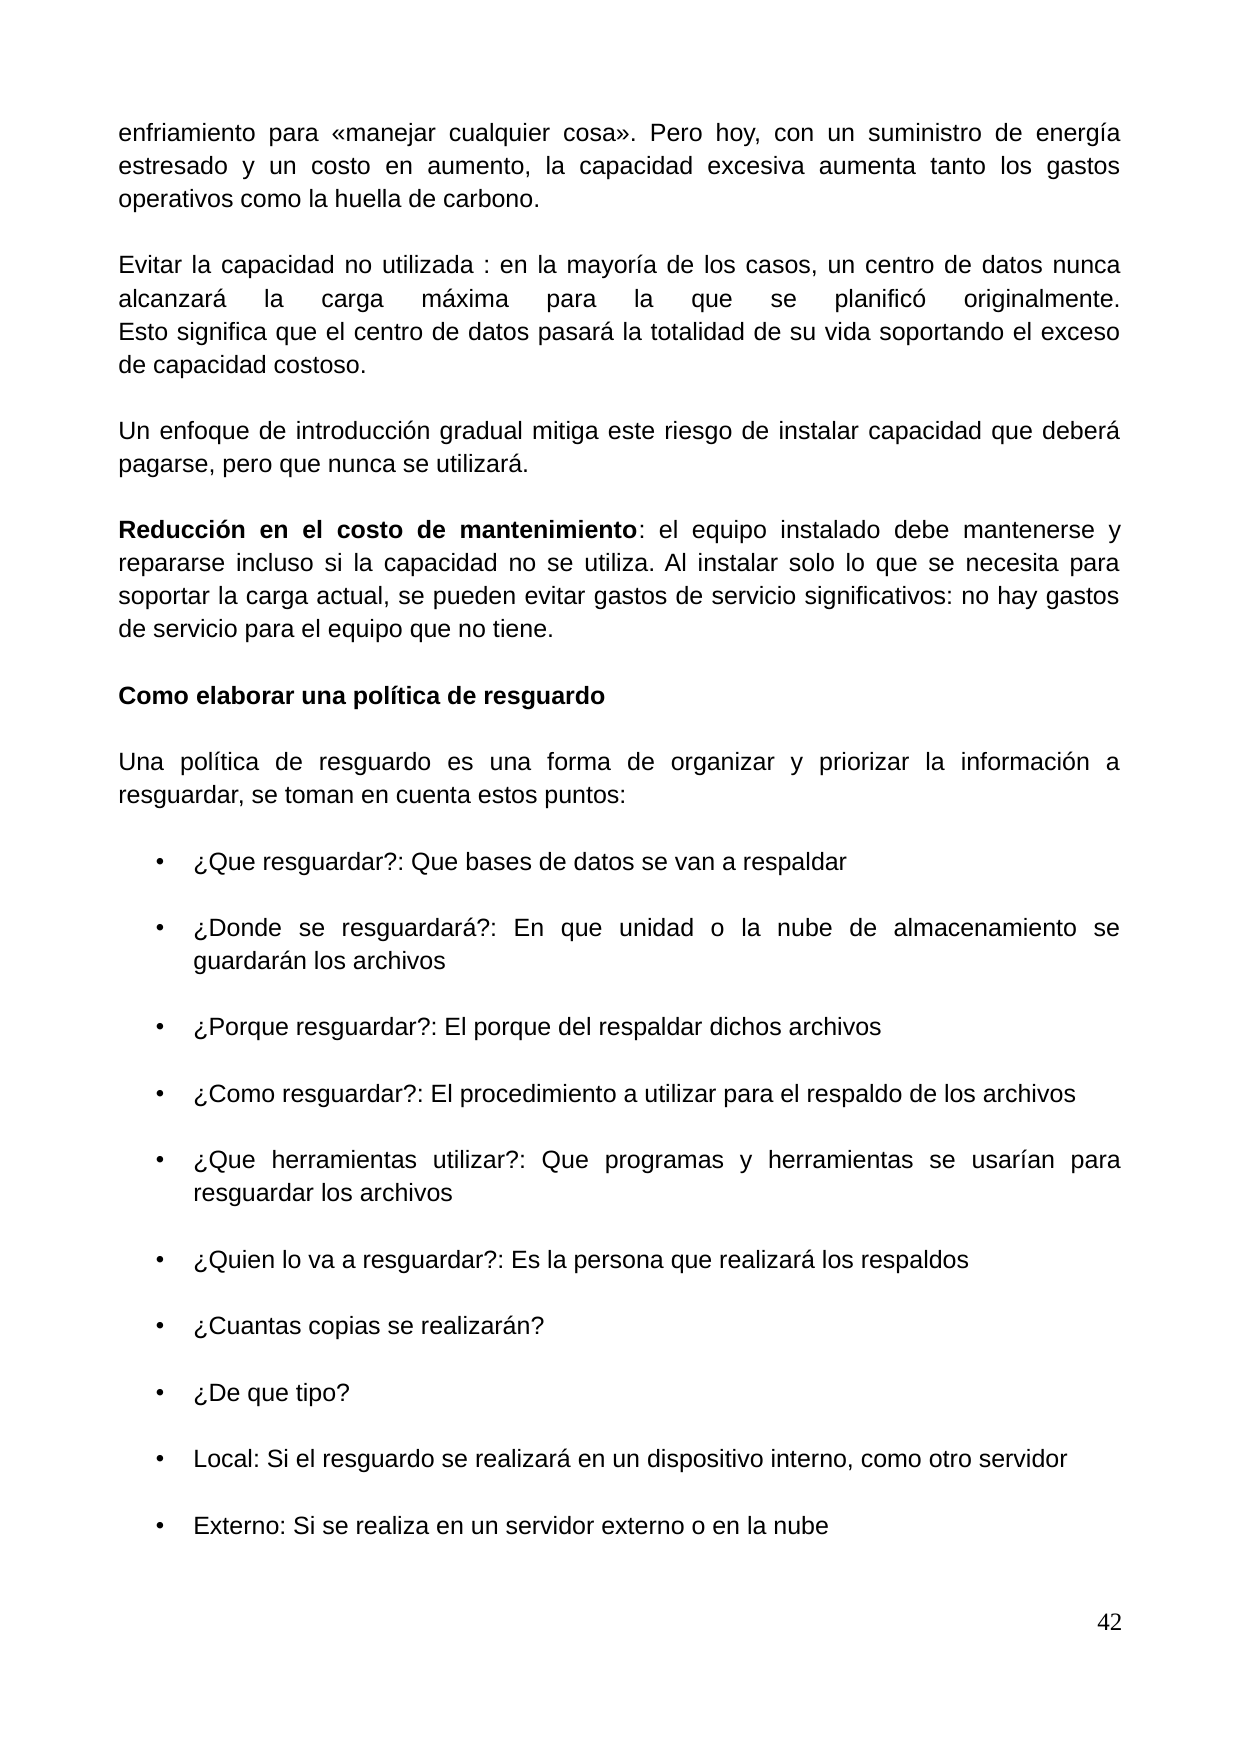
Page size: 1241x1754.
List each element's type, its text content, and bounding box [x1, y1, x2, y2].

list ¿De que tipo? [156, 1378, 1122, 1407]
text Reducción en el costo de mantenimiento: el equipo instalado debe mantenerse y repararse incluso si la capacidad no se utiliza. Al instalar solo lo que se necesita para soportar la carga actual, se pueden evitar gastos de servicio significativos: no hay gastos de servicio para el equipo que no tiene. [118, 515, 1122, 643]
text enfriamiento para «manejar cualquier cosa». Pero hoy, con un suministro de energía estresado y un costo en aumento, la capacidad excesiva aumenta tanto los gastos operativos como la huella de carbono. [118, 118, 1122, 213]
text Como elaborar una política de resguardo [118, 681, 1122, 709]
list ¿Porque resguardar?: El porque del respaldar dichos archivos [156, 1012, 1122, 1041]
list ¿Donde se resguardará?: En que unidad o la nube de almacenamiento se guardarán los archivos [156, 913, 1122, 975]
list ¿Como resguardar?: El procedimiento a utilizar para el respaldo de los archivos [156, 1079, 1122, 1108]
list ¿Que resguardar?: Que bases de datos se van a respaldar [156, 846, 1122, 875]
text Un enfoque de introducción gradual mitiga este riesgo de instalar capacidad que deberá pagarse, pero que nunca se utilizará. [118, 416, 1122, 478]
list ¿Que herramientas utilizar?: Que programas y herramientas se usarían para resguardar los archivos [156, 1145, 1122, 1207]
list Local: Si el resguardo se realizará en un dispositivo interno, como otro servidor [156, 1444, 1122, 1473]
list ¿Cuantas copias se realizarán? [156, 1311, 1122, 1340]
text Evitar la capacidad no utilizada : en la mayoría de los casos, un centro de datos nunca alcanzará la carga máxima para la que se planificó originalmente. Esto significa que el centro de datos pasará la totalidad de su vida soportando el exceso de capacidad costoso. [118, 251, 1122, 378]
text Una política de resguardo es una forma de organizar y priorizar la información a resguardar, se toman en cuenta estos puntos: [118, 747, 1122, 809]
list Externo: Si se realiza en un servidor externo o en la nube [156, 1511, 1122, 1539]
list ¿Quien lo va a resguardar?: Es la persona que realizará los respaldos [156, 1245, 1122, 1274]
